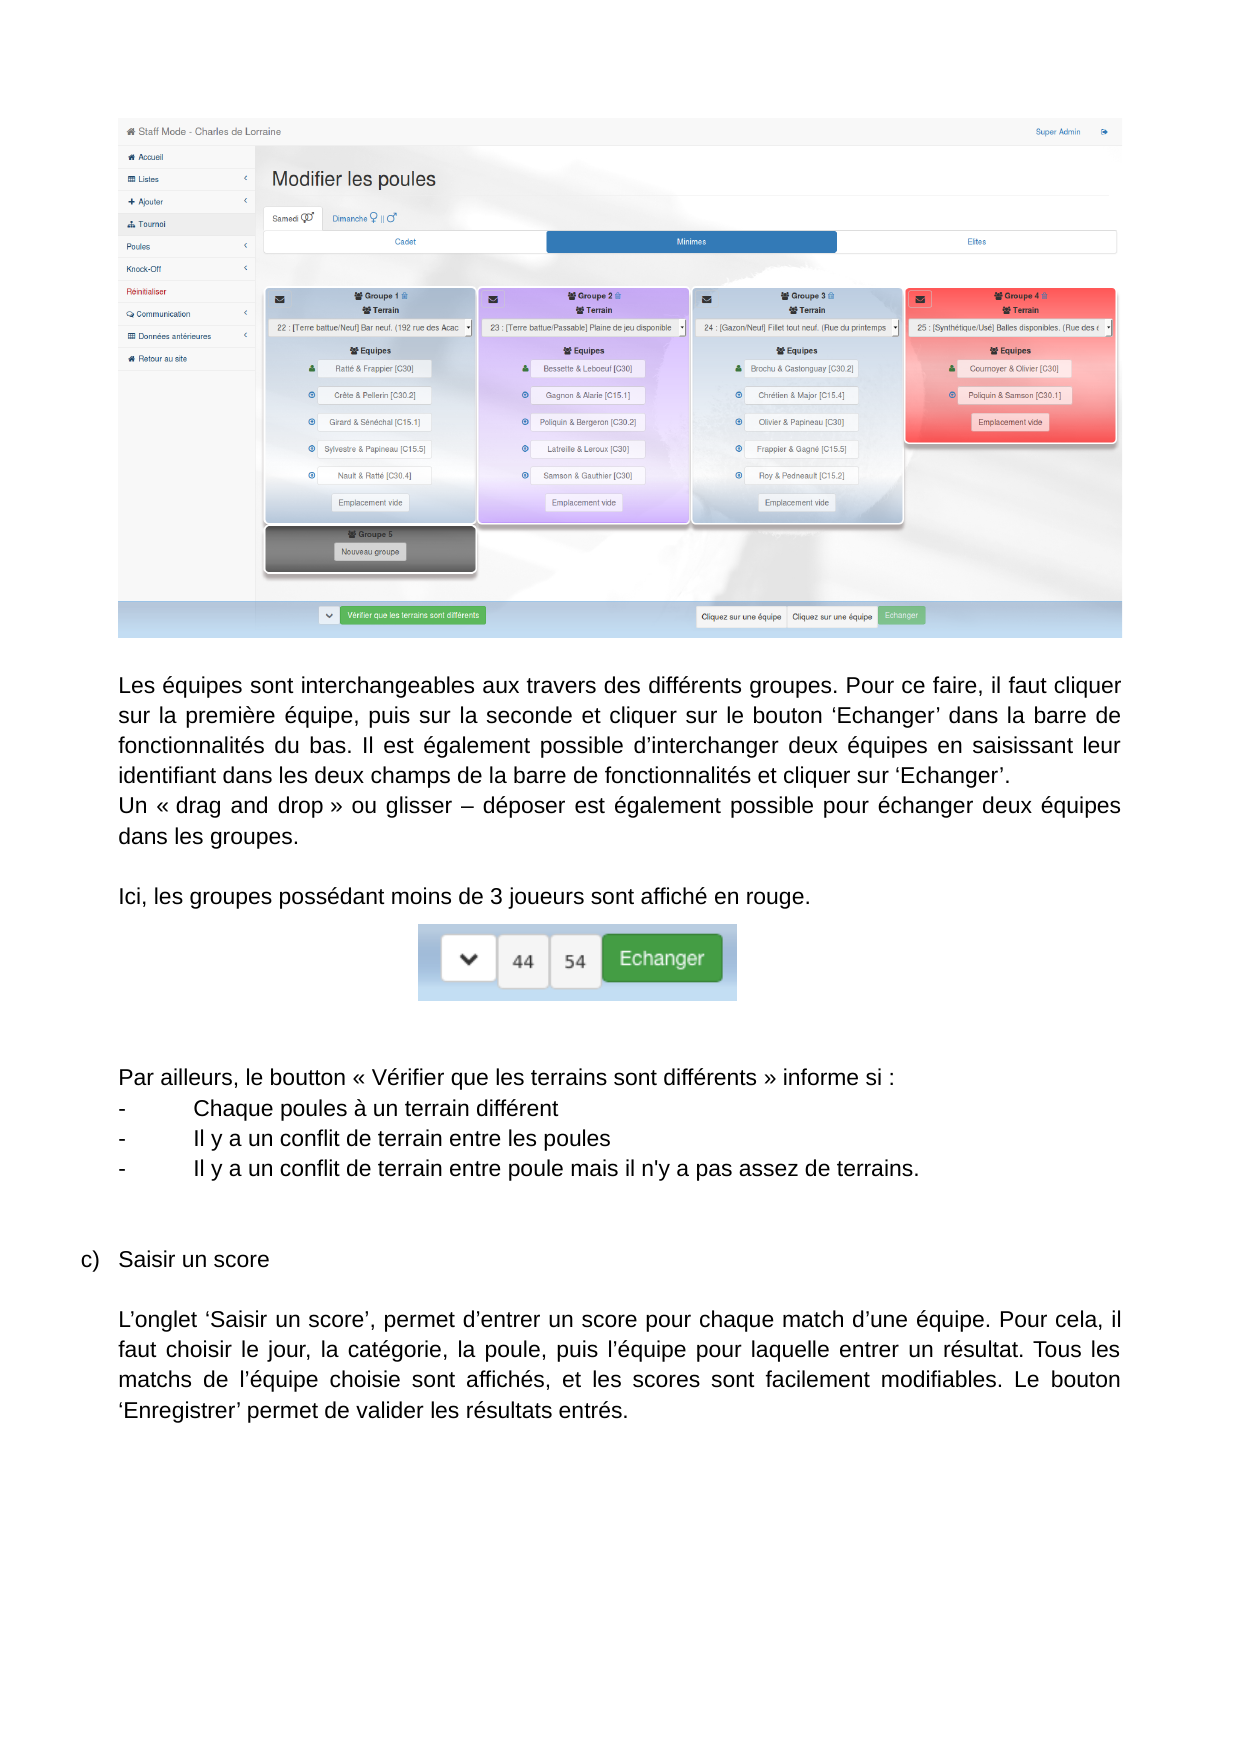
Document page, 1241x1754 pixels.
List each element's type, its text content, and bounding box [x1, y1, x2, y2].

list Saisir un score [81, 1246, 1122, 1272]
text Ici, les groupes possédant moins de 3 joueurs sont affiché en rouge. [118, 883, 1122, 909]
text - Il y a un conflit de terrain entre les poules [118, 1125, 1122, 1151]
text - Il y a un conflit de terrain entre poule mais il n'y a pas assez de terrains. [118, 1155, 1122, 1181]
text Les équipes sont interchangeables aux travers des différents groupes. Pour ce faire, il faut cliquer sur la première équipe, puis sur la seconde et cliquer sur le bouton ‘Echanger’ dans la barre de fonctionnalités du bas. Il est également possible d’interchanger deux équipes en saisissant leur identifiant dans les deux champs de la barre de fonctionnalités et cliquer sur ‘Echanger’. [118, 672, 1122, 788]
text L’onglet ‘Saisir un score’, permet d’entrer un score pour chaque match d’une équipe. Pour cela, il faut choisir le jour, la catégorie, la poule, puis l’équipe pour laquelle entrer un résultat. Tous les matchs de l’équipe choisie sont affichés, et les scores sont facilement modifiables. Le bouton ‘Enregistrer’ permet de valider les résultats entrés. [118, 1306, 1122, 1423]
picture [418, 924, 737, 1001]
picture [118, 118, 1123, 638]
text Un « drag and drop » ou glisser – déposer est également possible pour échanger deux équipes dans les groupes. [118, 792, 1122, 849]
text - Chaque poules à un terrain différent [118, 1094, 1122, 1121]
text Par ailleurs, le boutton « Vérifier que les terrains sont différents » informe si : [118, 1064, 1122, 1091]
